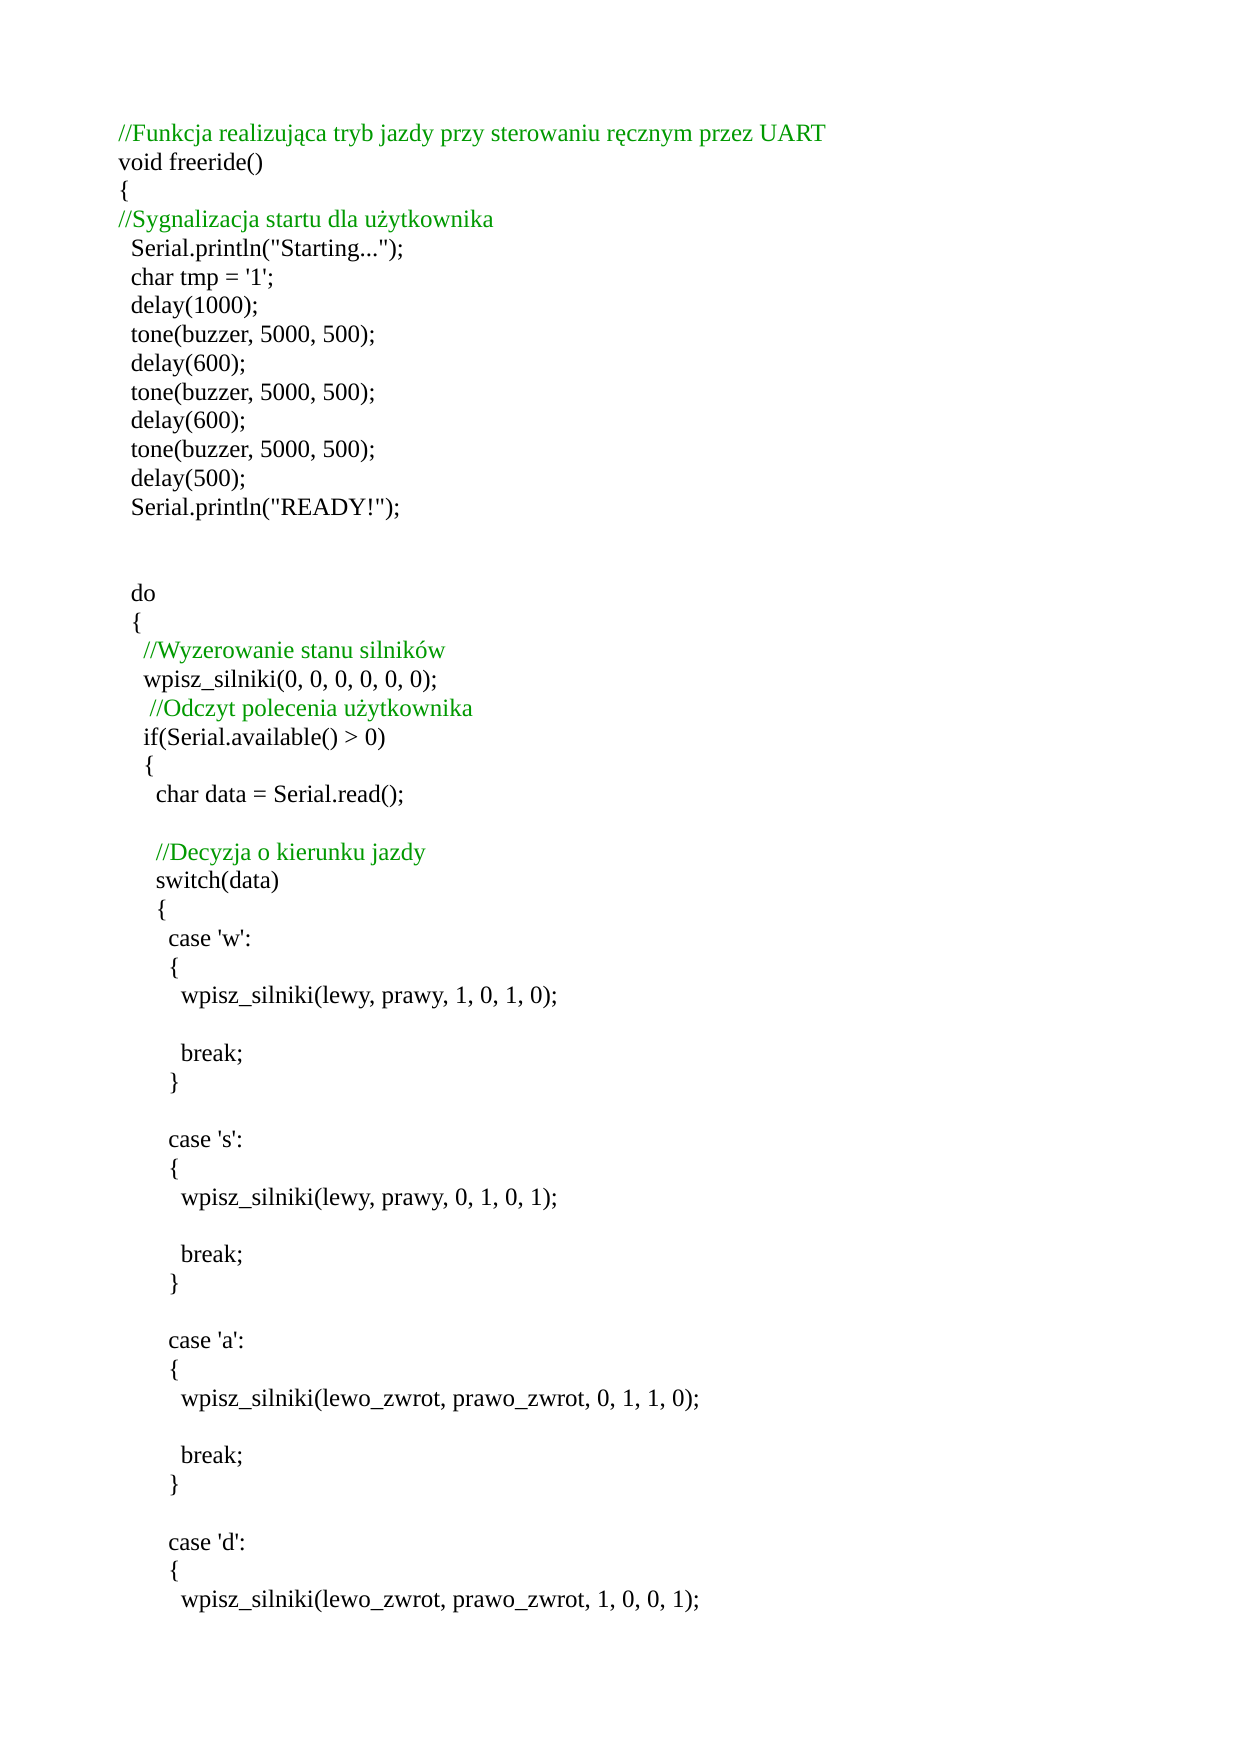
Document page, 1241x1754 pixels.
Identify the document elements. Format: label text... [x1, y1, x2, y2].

text case 'w': [118, 923, 1122, 952]
text //Sygnalizacja startu dla użytkownika [118, 204, 1122, 233]
text { [118, 176, 1122, 204]
text char tmp = '1'; [118, 262, 1122, 291]
text delay(1000); [118, 291, 1122, 319]
text char data = Serial.read(); [118, 779, 1122, 808]
text { [118, 1354, 1122, 1383]
text if(Serial.available() > 0) [118, 722, 1122, 751]
text } [118, 1268, 1122, 1297]
text { [118, 1556, 1122, 1584]
text wpisz_silniki(lewo_zwrot, prawo_zwrot, 0, 1, 1, 0); [118, 1383, 1122, 1412]
text wpisz_silniki(lewo_zwrot, prawo_zwrot, 1, 0, 0, 1); [118, 1584, 1122, 1613]
text { [118, 1153, 1122, 1182]
text break; [118, 1239, 1122, 1268]
text //Funkcja realizująca tryb jazdy przy sterowaniu ręcznym przez UART [118, 118, 1122, 147]
text delay(600); [118, 348, 1122, 377]
text tone(buzzer, 5000, 500); [118, 319, 1122, 348]
text wpisz_silniki(lewy, prawy, 0, 1, 0, 1); [118, 1182, 1122, 1211]
text wpisz_silniki(0, 0, 0, 0, 0, 0); [118, 664, 1122, 693]
text { [118, 607, 1122, 636]
text do [118, 578, 1122, 607]
text break; [118, 1038, 1122, 1067]
text switch(data) [118, 866, 1122, 894]
text { [118, 894, 1122, 923]
text tone(buzzer, 5000, 500); [118, 434, 1122, 463]
text tone(buzzer, 5000, 500); [118, 377, 1122, 406]
text break; [118, 1441, 1122, 1469]
text wpisz_silniki(lewy, prawy, 1, 0, 1, 0); [118, 981, 1122, 1009]
text { [118, 751, 1122, 779]
text } [118, 1067, 1122, 1096]
text } [118, 1469, 1122, 1498]
text Serial.println("READY!"); [118, 492, 1122, 521]
text { [118, 952, 1122, 981]
text //Odczyt polecenia użytkownika [118, 693, 1122, 722]
text case 'a': [118, 1326, 1122, 1354]
text //Decyzja o kierunku jazdy [118, 837, 1122, 866]
text //Wyzerowanie stanu silników [118, 636, 1122, 664]
text case 's': [118, 1124, 1122, 1153]
text delay(500); [118, 463, 1122, 492]
text delay(600); [118, 406, 1122, 434]
text Serial.println("Starting..."); [118, 233, 1122, 262]
text void freeride() [118, 147, 1122, 176]
text case 'd': [118, 1527, 1122, 1556]
